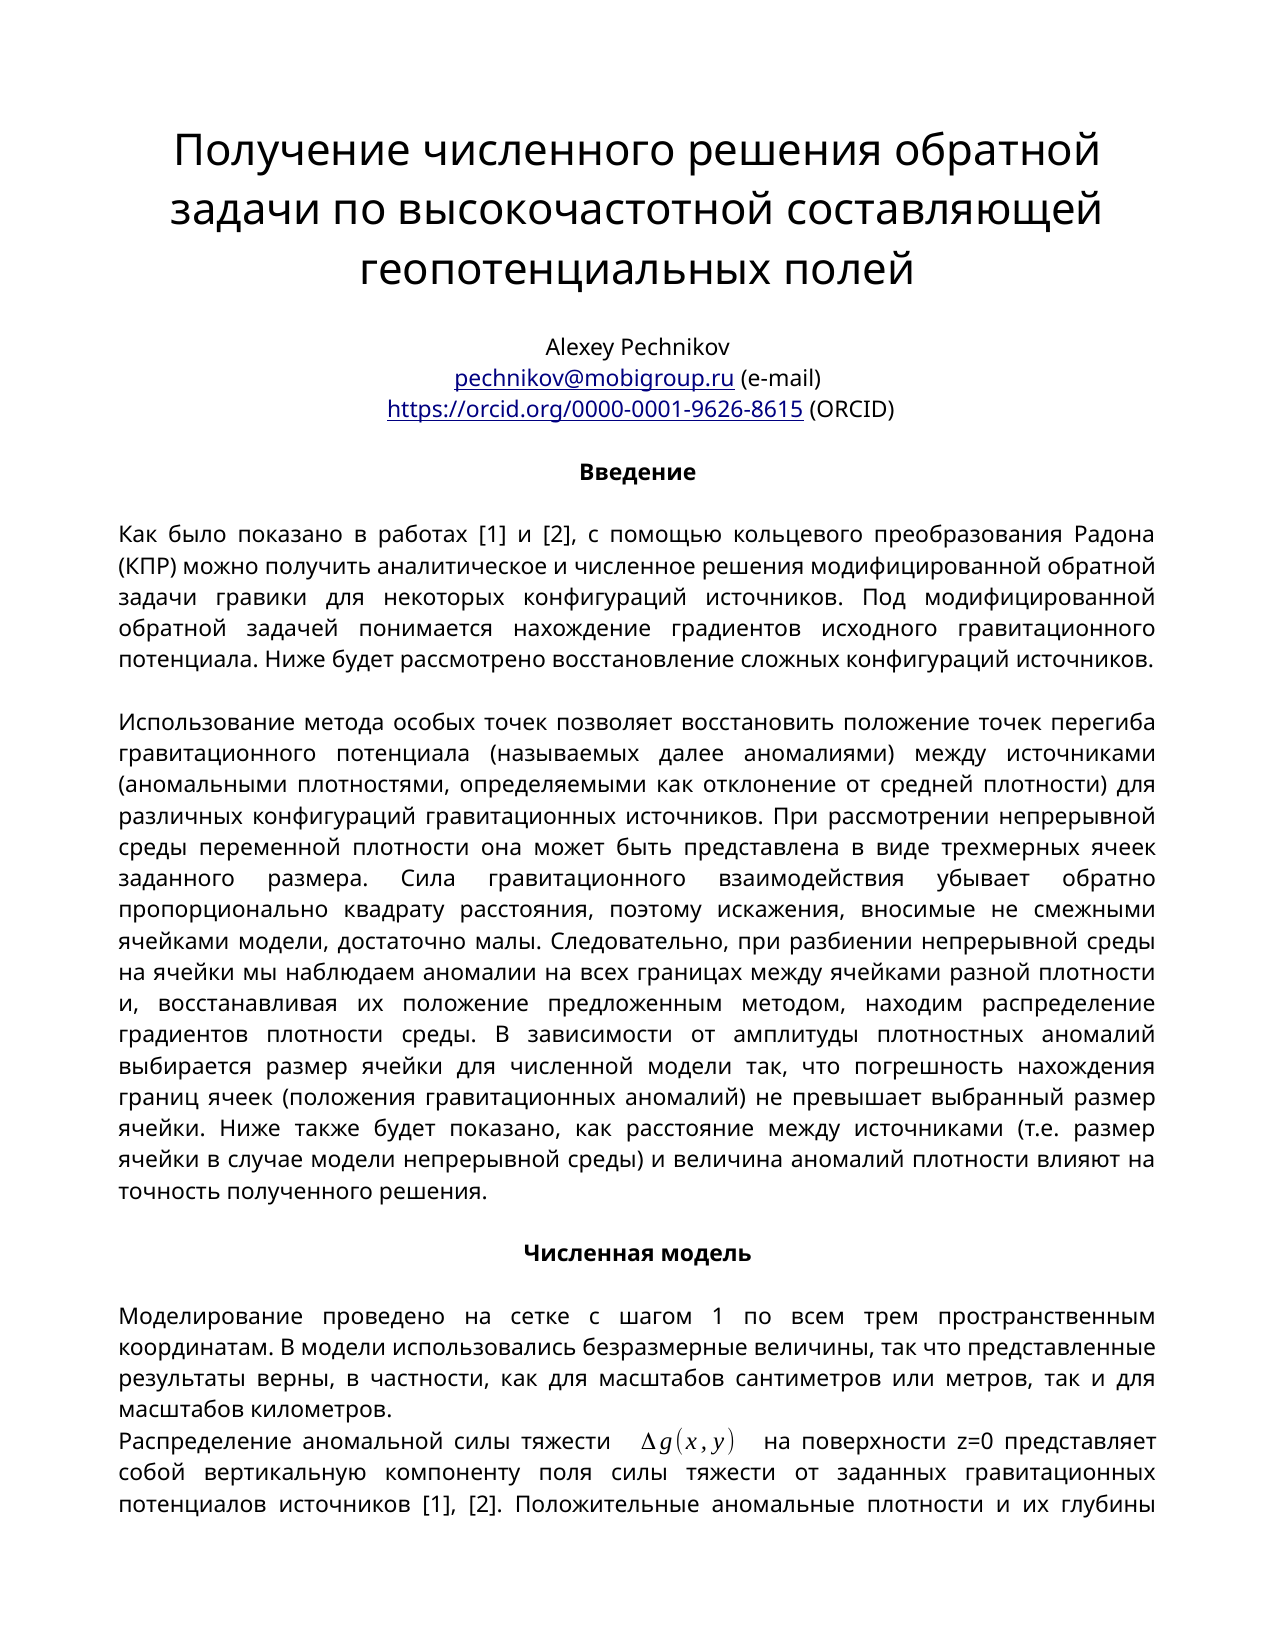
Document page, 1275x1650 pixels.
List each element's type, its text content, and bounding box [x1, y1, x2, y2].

text Alexey Pechnikov [118, 331, 1157, 362]
text https://orcid.org/0000-0001-9626-8615 (ORCID) [118, 393, 1157, 425]
text pechnikov@mobigroup.ru (e-mail) [118, 362, 1157, 393]
text Моделирование проведено на сетке с шагом 1 по всем трем пространственным координатам. В модели использовались безразмерные величины, так что представленные результаты верны, в частности, как для масштабов сантиметров или метров, так и для масштабов километров. [118, 1300, 1157, 1425]
text Введение [118, 456, 1157, 487]
text Численная модель [118, 1237, 1157, 1268]
text Как было показано в работах [1] и [2], с помощью кольцевого преобразования Радона (КПР) можно получить аналитическое и численное решения модифицированной обратной задачи гравики для некоторых конфигураций источников. Под модифицированной обратной задачей понимается нахождение градиентов исходного гравитационного потенциала. Ниже будет рассмотрено восстановление сложных конфигураций источников. [118, 518, 1157, 675]
text Получение численного решения обратной задачи по высокочастотной составляющей геопотенциальных полей [118, 118, 1157, 297]
text Использование метода особых точек позволяет восстановить положение точек перегиба гравитационного потенциала (называемых далее аномалиями) между источниками (аномальными плотностями, определяемыми как отклонение от средней плотности) для различных конфигураций гравитационных источников. При рассмотрении непрерывной среды переменной плотности она может быть представлена в виде трехмерных ячеек заданного размера. Сила гравитационного взаимодействия убывает обратно пропорционально квадрату расстояния, поэтому искажения, вносимые не смежными ячейками модели, достаточно малы. Следовательно, при разбиении непрерывной среды на ячейки мы наблюдаем аномалии на всех границах между ячейками разной плотности и, восстанавливая их положение предложенным методом, находим распределение градиентов плотности среды. В зависимости от амплитуды плотностных аномалий выбирается размер ячейки для численной модели так, что погрешность нахождения границ ячеек (положения гравитационных аномалий) не превышает выбранный размер ячейки. Ниже также будет показано, как расстояние между источниками (т.е. размер ячейки в случае модели непрерывной среды) и величина аномалий плотности влияют на точность полученного решения. [118, 706, 1157, 1206]
text Распределение аномальной силы тяжести на поверхности z=0 представляет собой вертикальную компоненту поля силы тяжести от заданных гравитационных потенциалов источников [1], [2]. Положительные аномальные плотности и их глубины обозначим и соответственно, и отрицательные и соответственно. Источниками гравитационного потенциала будем полагать точечные аномалии плотности с массой, равной произведению объема шара радиусом R=10 и аномальной плотностью , т.е. равной. Заметим, что при таком пространственном размере аномалий плотности шаг сетки можно увеличить в несколько раз без заметного ухудшения качества результатов. [118, 1425, 1157, 1519]
